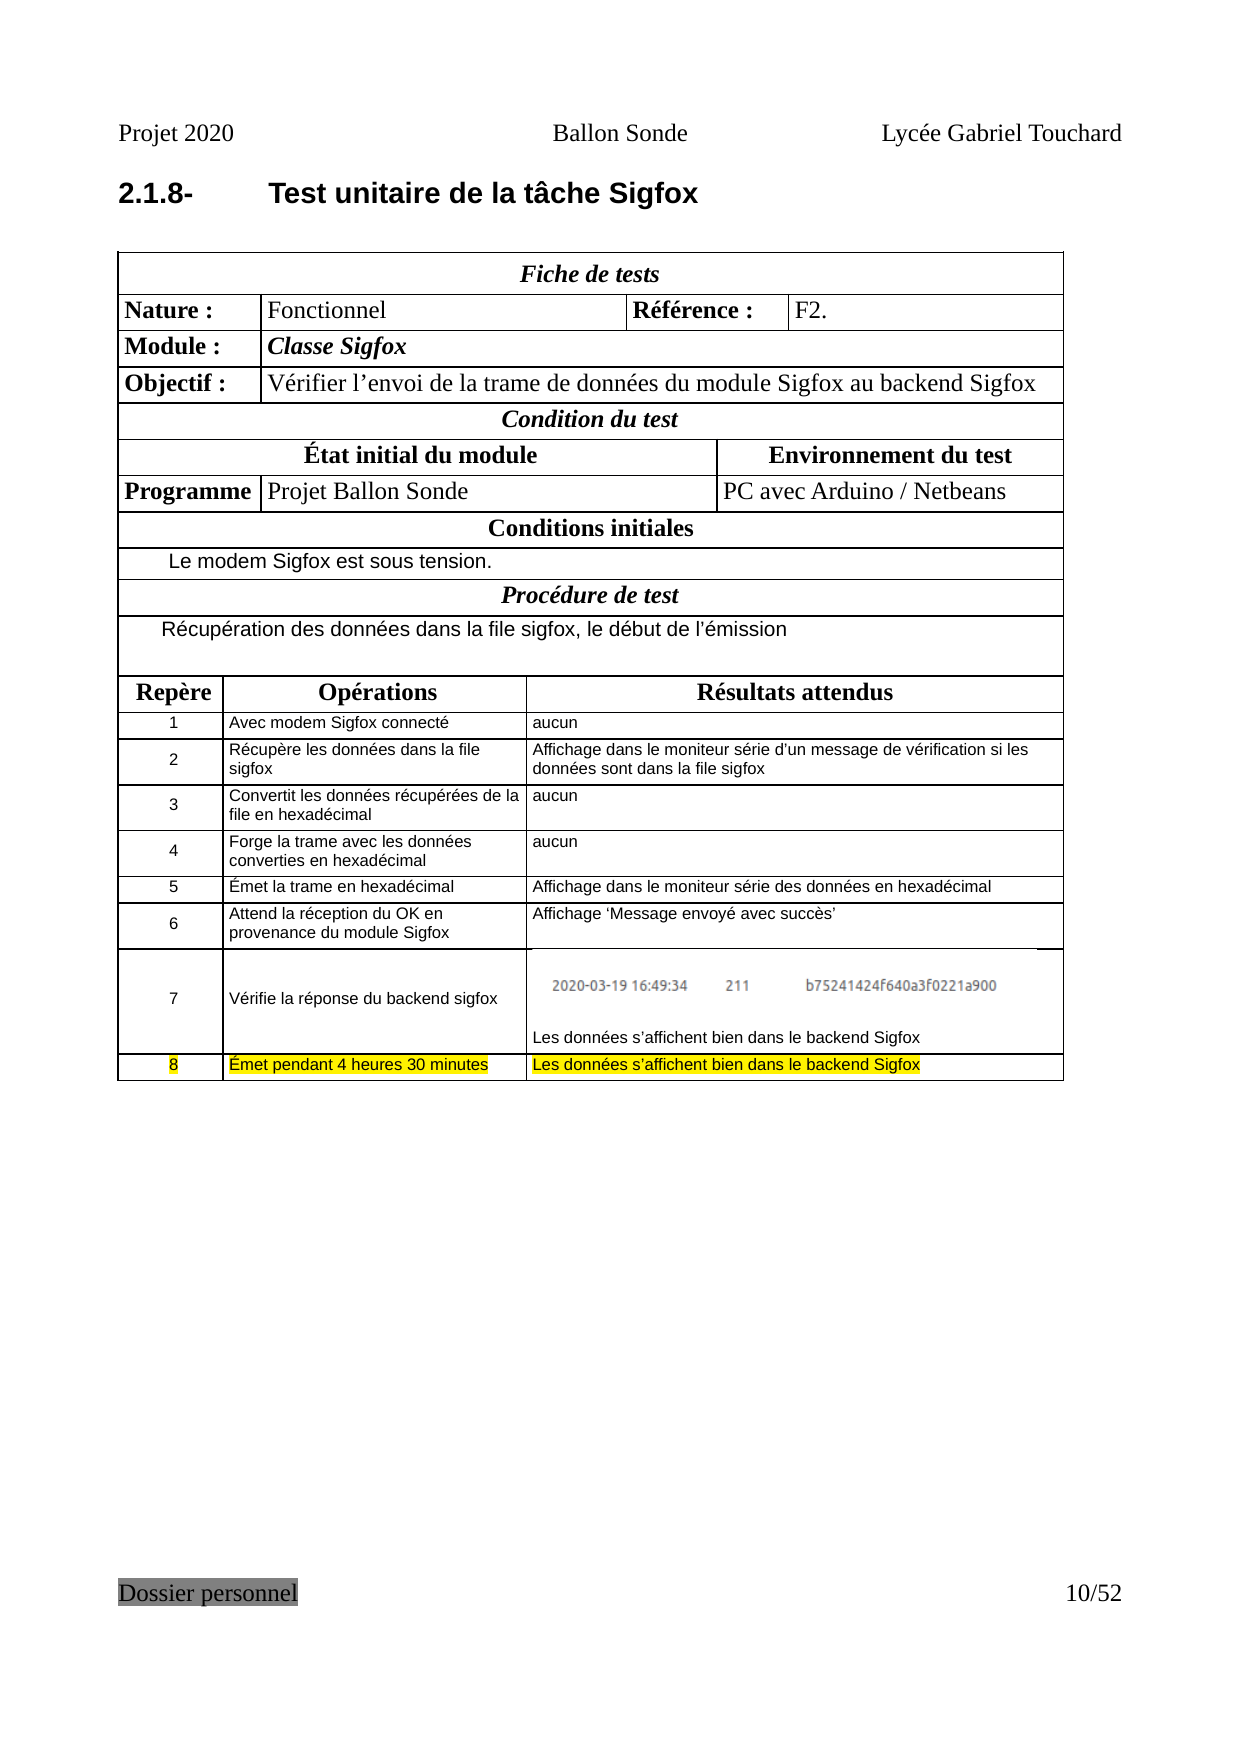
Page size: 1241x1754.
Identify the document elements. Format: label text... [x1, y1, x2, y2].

table_cell Résultats attendus [527, 677, 1063, 711]
table_cell Émet la trame en hexadécimal [224, 877, 526, 902]
table_cell 4 [119, 831, 222, 876]
table_cell 6 [119, 904, 222, 948]
table_cell F2. [789, 295, 1063, 330]
table_cell Émet pendant 4 heures 30 minutes [224, 1055, 526, 1079]
table_cell Repère [119, 677, 222, 711]
table_cell Récupération des données dans la file sigfox, le début de l’émission [119, 617, 1063, 675]
table_cell Le modem Sigfox est sous tension. [119, 549, 1063, 579]
table_cell Convertit les données récupérées de la file en hexadécimal [224, 786, 526, 830]
table_cell Objectif : [119, 368, 260, 402]
table_cell Les données s’affichent bien dans le backend Sigfox [527, 1055, 1063, 1079]
picture [532, 949, 1037, 1027]
table_cell aucun [527, 831, 1063, 876]
table_cell PC avec Arduino / Netbeans [718, 476, 1063, 511]
table_cell Opérations [224, 677, 526, 711]
table_cell 7 [119, 950, 222, 1053]
table_cell Projet Ballon Sonde [262, 476, 716, 511]
table_cell Affichage ‘Message envoyé avec succès’ [527, 904, 1063, 948]
table_cell Forge la trame avec les données converties en hexadécimal [224, 831, 526, 876]
table_cell aucun [527, 713, 1063, 738]
table_cell Vérifie la réponse du backend sigfox [224, 950, 526, 1053]
table_cell aucun [527, 786, 1063, 830]
table_cell Programme [119, 476, 260, 511]
table_cell Affichage dans le moniteur série d’un message de vérification si les données sont dans la file sigfox [527, 740, 1063, 784]
table_cell Attend la réception du OK en provenance du module Sigfox [224, 904, 526, 948]
table_cell Vérifier l’envoi de la trame de données du module Sigfox au backend Sigfox [262, 368, 1063, 402]
table_cell Récupère les données dans la file sigfox [224, 740, 526, 784]
table_cell 2 [119, 740, 222, 784]
table_cell Les données s’affichent bien dans le backend Sigfox [527, 950, 1063, 1053]
table_cell 3 [119, 786, 222, 830]
table_cell Fonctionnel [262, 295, 626, 330]
table_header Fiche de tests [119, 253, 1063, 293]
table_cell 8 [119, 1055, 222, 1079]
table_cell 1 [119, 713, 222, 738]
table_cell Environnement du test [718, 440, 1063, 475]
table_cell État initial du module [119, 440, 716, 475]
subtitle Test unitaire de la tâche Sigfox [118, 176, 1122, 210]
table_cell Module : [119, 331, 260, 366]
table_cell Avec modem Sigfox connecté [224, 713, 526, 738]
table_cell Affichage dans le moniteur série des données en hexadécimal [527, 877, 1063, 902]
table_cell Référence : [627, 295, 788, 330]
table_cell Procédure de test [119, 580, 1063, 615]
table_cell Classe Sigfox [262, 331, 1063, 366]
table_cell 5 [119, 877, 222, 902]
table_cell Condition du test [119, 404, 1063, 438]
table_cell Nature : [119, 295, 260, 330]
table_cell Conditions initiales [119, 513, 1063, 547]
